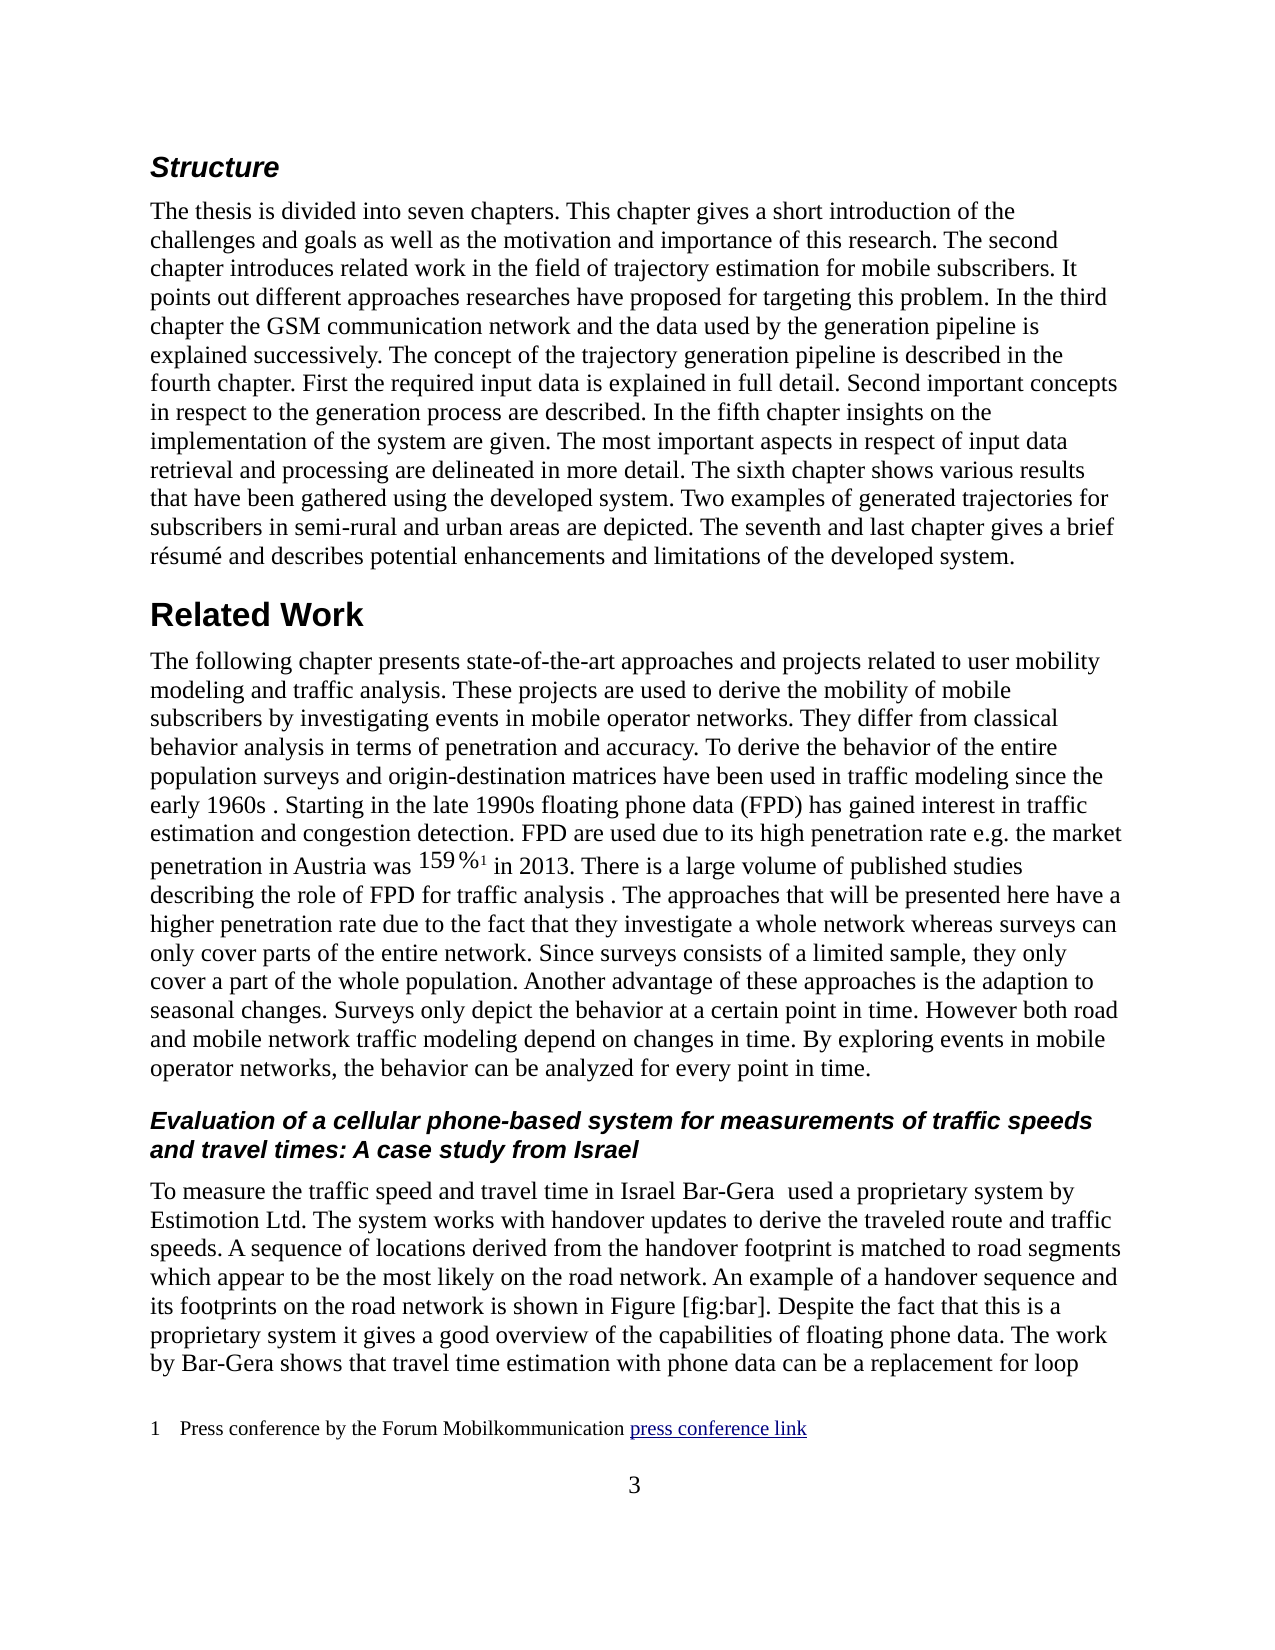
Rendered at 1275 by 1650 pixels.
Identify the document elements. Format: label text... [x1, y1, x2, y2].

text To measure the traffic speed and travel time in Israel Bar-Gera used a proprietary system by Estimotion Ltd. The system works with handover updates to derive the traveled route and traffic speeds. A sequence of locations derived from the handover footprint is matched to road segments which appear to be the most likely on the road network. An example of a handover sequence and its footprints on the road network is shown in Figure [fig:bar]. Despite the fact that this is a proprietary system it gives a good overview of the capabilities of floating phone data. The work by Bar-Gera shows that travel time estimation with phone data can be a replacement for loop [150, 1176, 1125, 1377]
text The thesis is divided into seven chapters. This chapter gives a short introduction of the challenges and goals as well as the motivation and importance of this research. The second chapter introduces related work in the field of trajectory estimation for mobile subscribers. It points out different approaches researches have proposed for targeting this problem. In the third chapter the GSM communication network and the data used by the generation pipeline is explained successively. The concept of the trajectory generation pipeline is described in the fourth chapter. First the required input data is explained in full detail. Second important concepts in respect to the generation process are described. In the fifth chapter insights on the implementation of the system are given. The most important aspects in respect of input data retrieval and processing are delineated in more detail. The sixth chapter shows various results that have been gathered using the developed system. Two examples of generated trajectories for subscribers in semi-rural and urban areas are depicted. The seventh and last chapter gives a brief résumé and describes potential enhancements and limitations of the developed system. [150, 196, 1125, 570]
subtitle Evaluation of a cellular phone-based system for measurements of traffic speeds and travel times: A case study from Israel [150, 1106, 1125, 1163]
subtitle Structure [150, 150, 1125, 183]
subtitle Related Work [150, 595, 1125, 633]
text Press conference by the Forum Mobilkommunication press conference link [150, 1416, 1125, 1440]
text The following chapter presents state-of-the-art approaches and projects related to user mobility modeling and traffic analysis. These projects are used to derive the mobility of mobile subscribers by investigating events in mobile operator networks. They differ from classical behavior analysis in terms of penetration and accuracy. To derive the behavior of the entire population surveys and origin-destination matrices have been used in traffic modeling since the early 1960s . Starting in the late 1990s floating phone data (FPD) has gained interest in traffic estimation and congestion detection. FPD are used due to its high penetration rate e.g. the market penetration in Austria was in 2013. There is a large volume of published studies describing the role of FPD for traffic analysis . The approaches that will be presented here have a higher penetration rate due to the fact that they investigate a whole network whereas surveys can only cover parts of the entire network. Since surveys consists of a limited sample, they only cover a part of the whole population. Another advantage of these approaches is the adaption to seasonal changes. Surveys only depict the behavior at a certain point in time. However both road and mobile network traffic modeling depend on changes in time. By exploring events in mobile operator networks, the behavior can be analyzed for every point in time. [150, 646, 1125, 1081]
